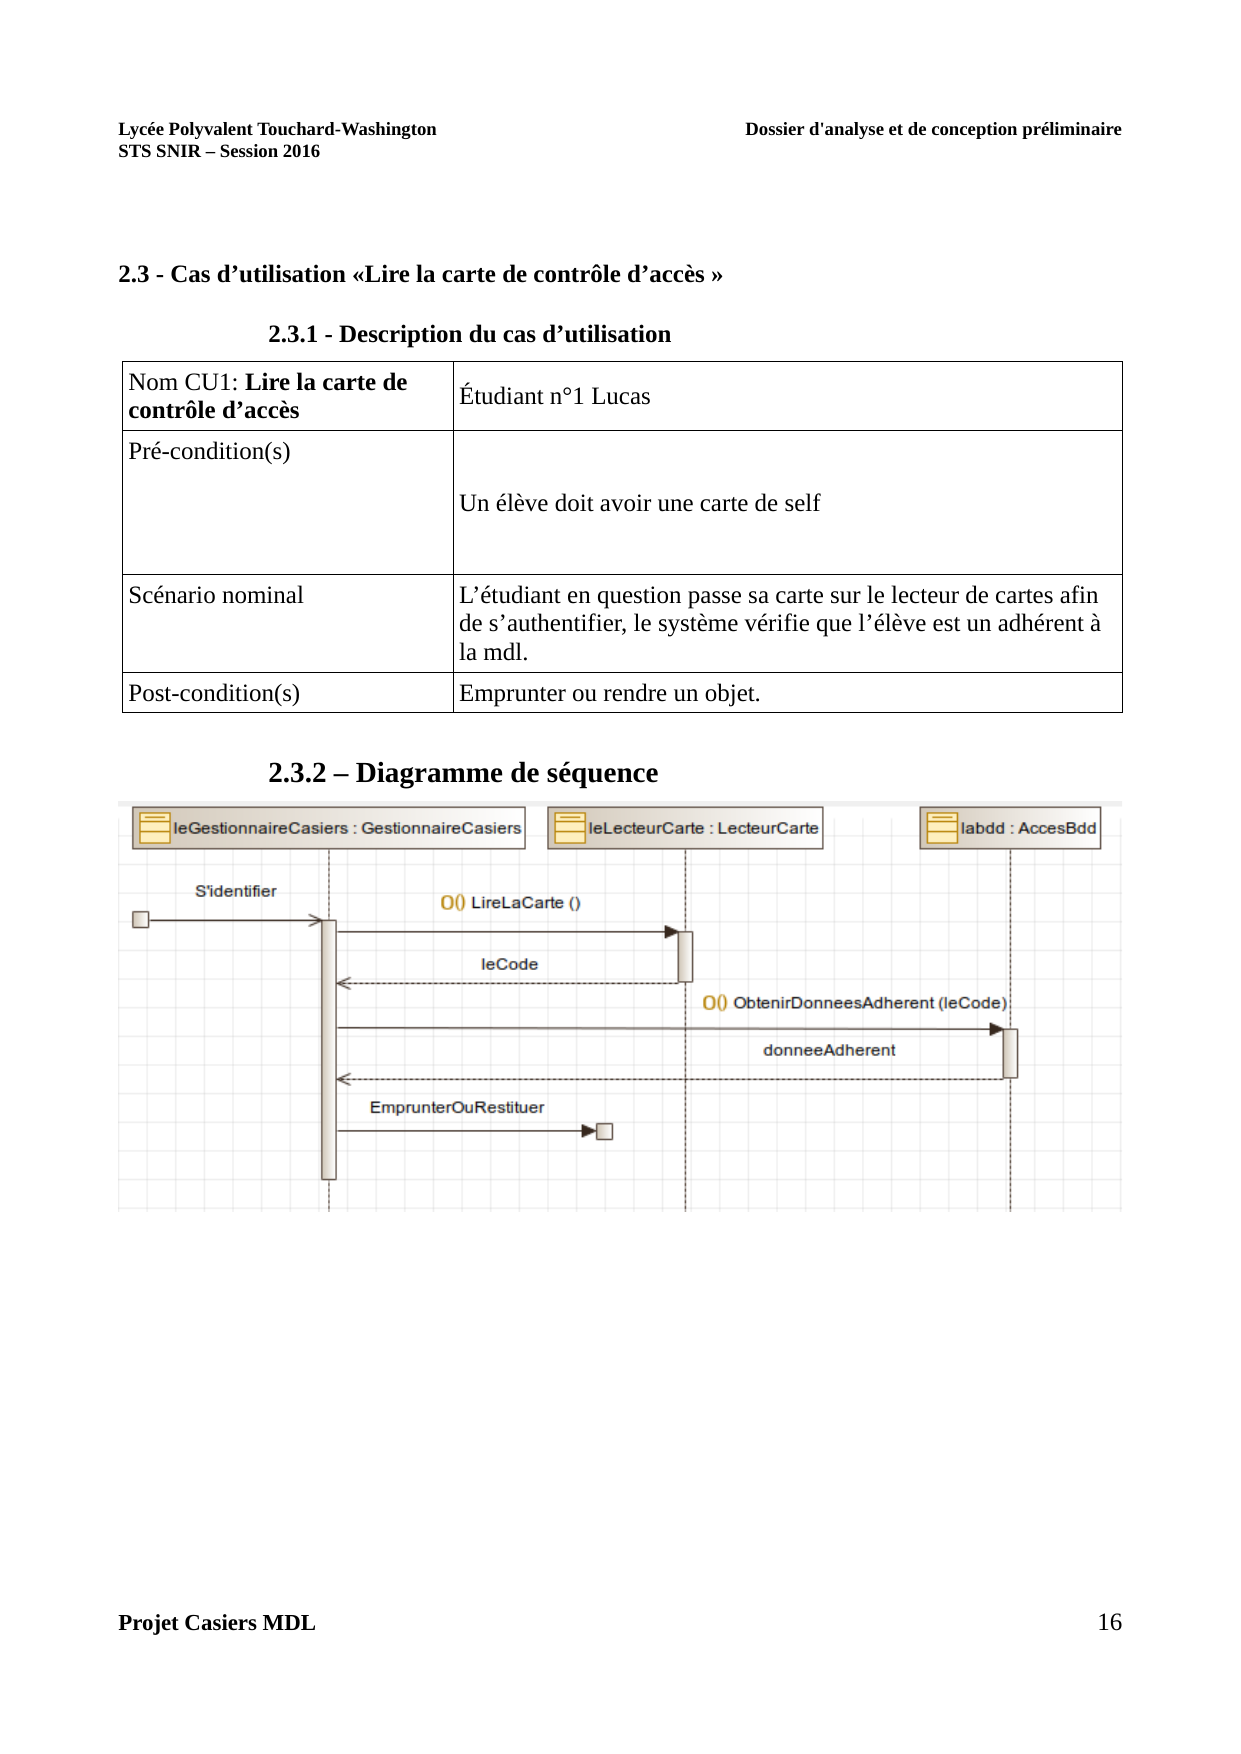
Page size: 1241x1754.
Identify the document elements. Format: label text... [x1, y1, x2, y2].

subtitle 2.3 - Cas d’utilisation «Lire la carte de contrôle d’accès » [118, 259, 1122, 288]
subtitle 2.3.1 - Description du cas d’utilisation [118, 315, 1122, 348]
table_cell Scénario nominal [123, 575, 453, 672]
table_header Étudiant n°1 Lucas [454, 362, 1122, 430]
table_header Nom CU1: Lire la carte de contrôle d’accès [123, 362, 453, 430]
subtitle 2.3.2 – Diagramme de séquence [118, 756, 1122, 789]
table_cell Pré-condition(s) [123, 431, 453, 574]
picture [118, 801, 1123, 1212]
table_cell Emprunter ou rendre un objet. [454, 673, 1122, 712]
table_cell Post-condition(s) [123, 673, 453, 712]
table_cell L’étudiant en question passe sa carte sur le lecteur de cartes afin de s’authentifier, le système vérifie que l’élève est un adhérent à la mdl. [454, 575, 1122, 672]
table_cell Un élève doit avoir une carte de self [454, 431, 1122, 574]
